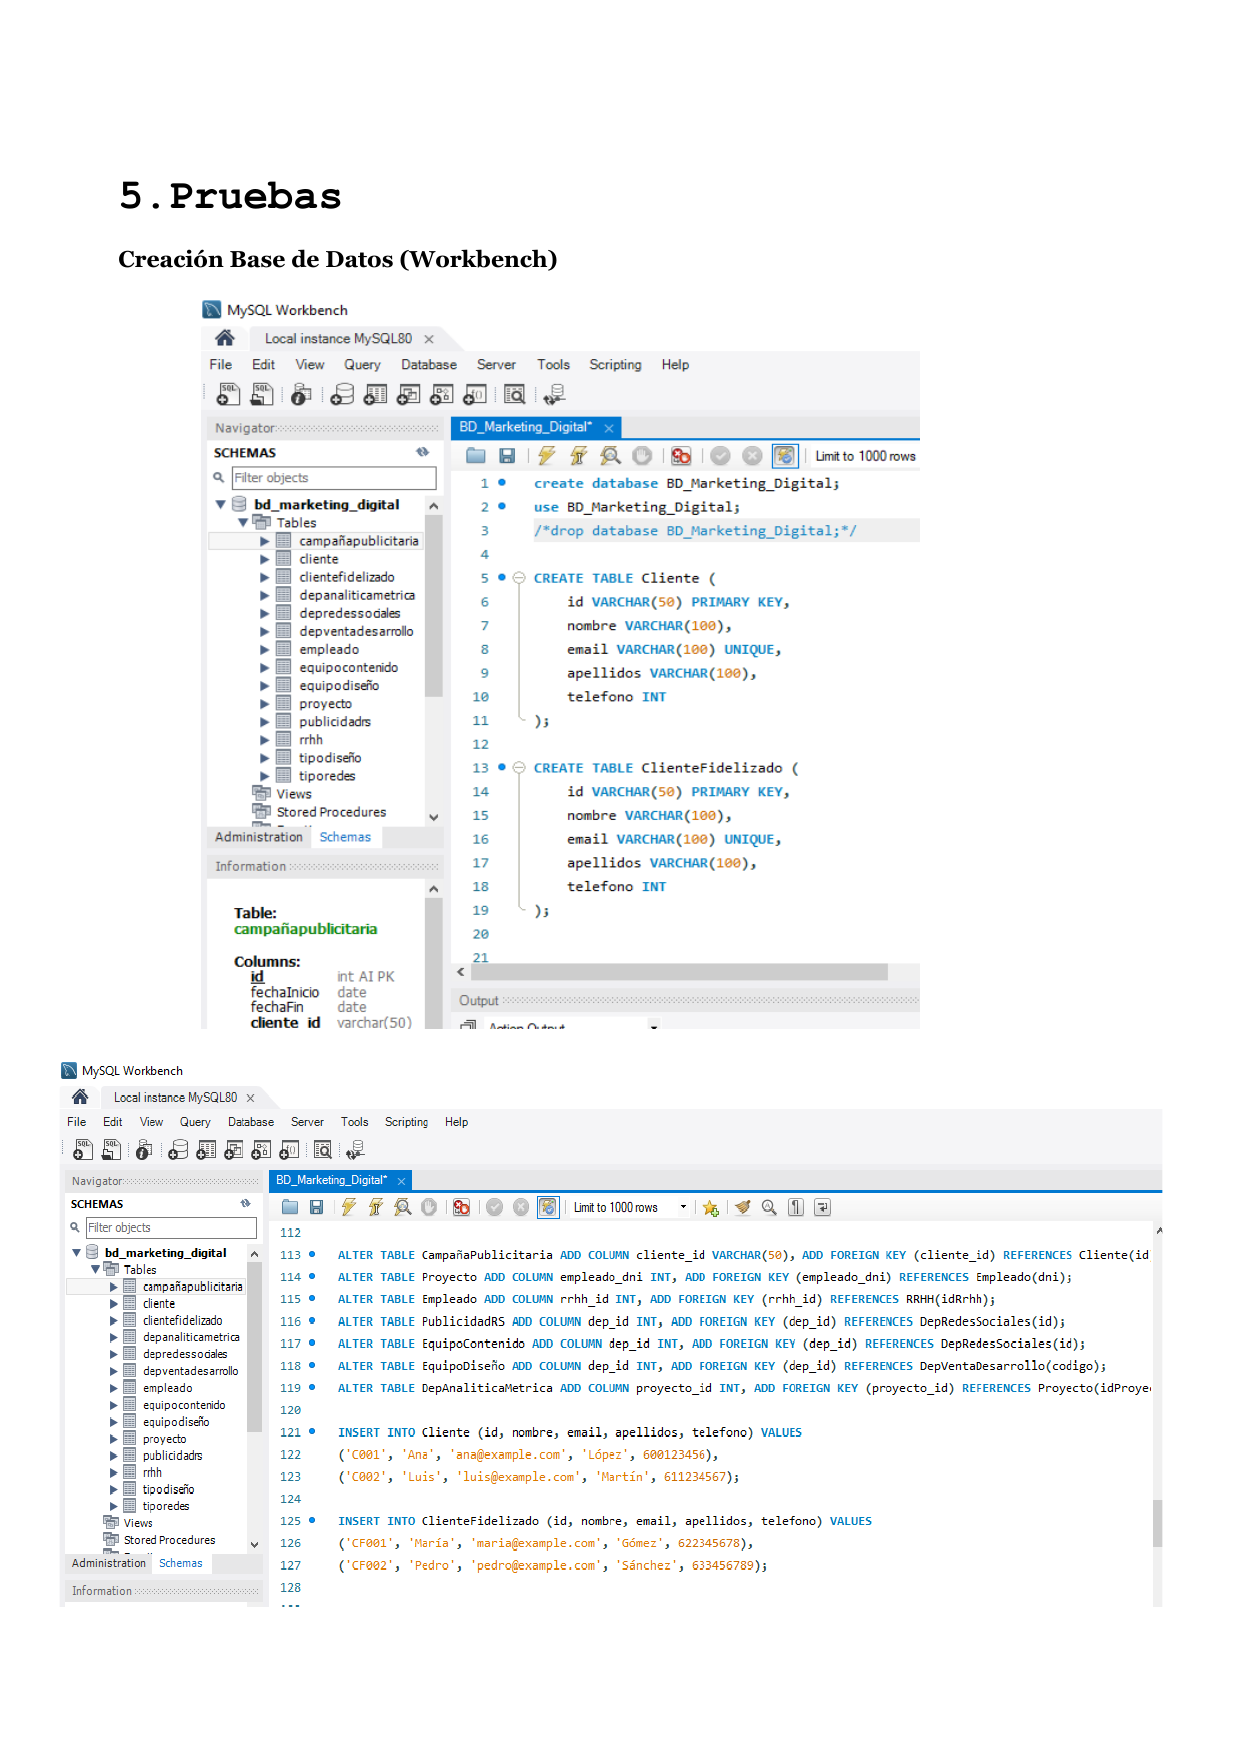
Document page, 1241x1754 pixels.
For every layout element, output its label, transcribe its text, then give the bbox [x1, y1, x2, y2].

picture [59, 1060, 1163, 1607]
text 5.Pruebas [118, 174, 1122, 221]
text Creación Base de Datos (Workbench) [118, 246, 1122, 272]
picture [201, 297, 920, 1029]
